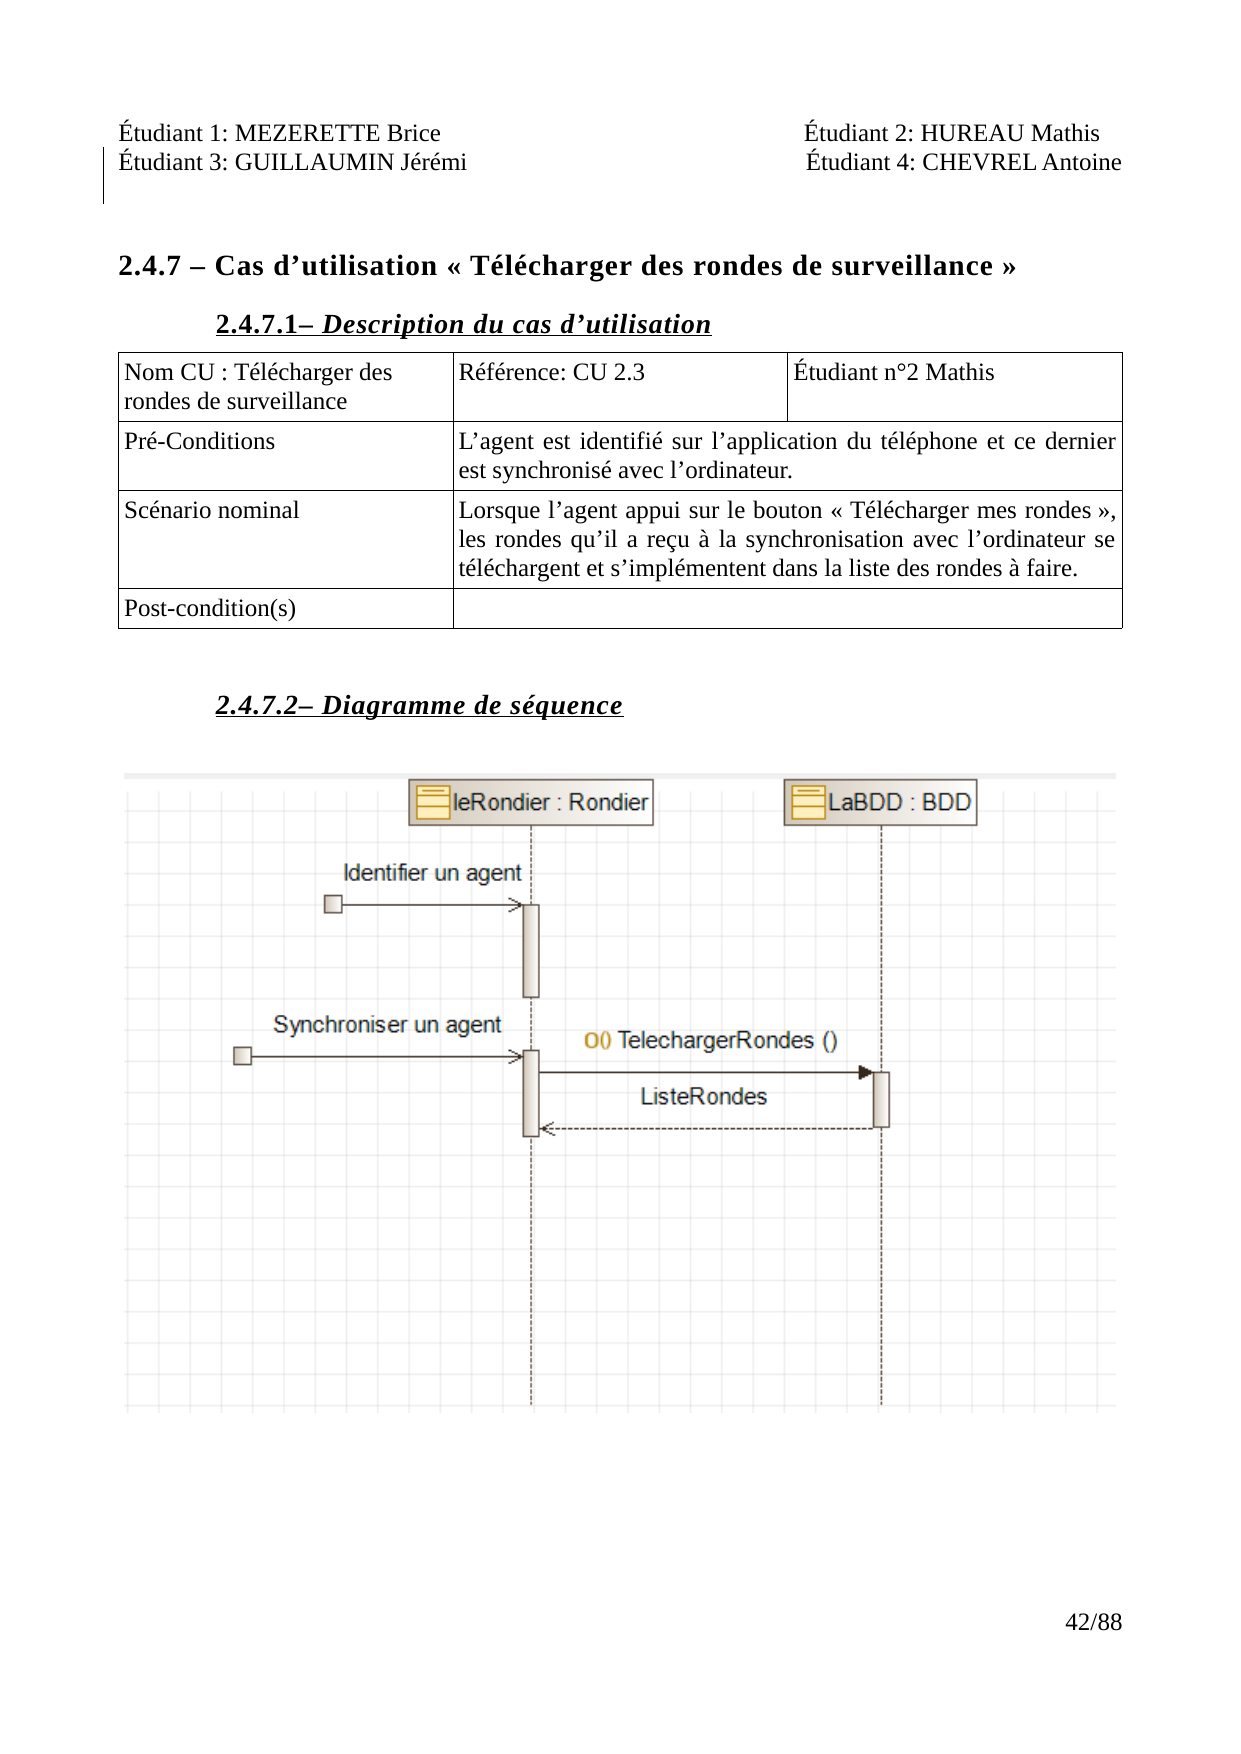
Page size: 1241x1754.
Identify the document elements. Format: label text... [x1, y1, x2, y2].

subtitle 2.4.7 – Cas d’utilisation « Télécharger des rondes de surveillance » [118, 248, 1122, 282]
table_header Référence: CU 2.3 [454, 353, 787, 421]
subtitle 2.4.7.1– Description du cas d’utilisation [118, 307, 1122, 339]
picture [124, 773, 1117, 1413]
table_header Nom CU : Télécharger des rondes de surveillance [119, 353, 453, 421]
table_cell Lorsque l’agent appui sur le bouton « Télécharger mes rondes », les rondes qu’il a reçu à la synchronisation avec l’ordinateur se téléchargent et s’implémentent dans la liste des rondes à faire. [454, 491, 1122, 587]
table_cell Post-condition(s) [119, 589, 453, 628]
subtitle 2.4.7.2– Diagramme de séquence [118, 688, 1122, 720]
table_cell Scénario nominal [119, 491, 453, 587]
table_cell [454, 589, 1122, 628]
table_cell L’agent est identifié sur l’application du téléphone et ce dernier est synchronisé avec l’ordinateur. [454, 422, 1122, 490]
table_header Étudiant n°2 Mathis [788, 353, 1122, 421]
table_cell Pré-Conditions [119, 422, 453, 490]
